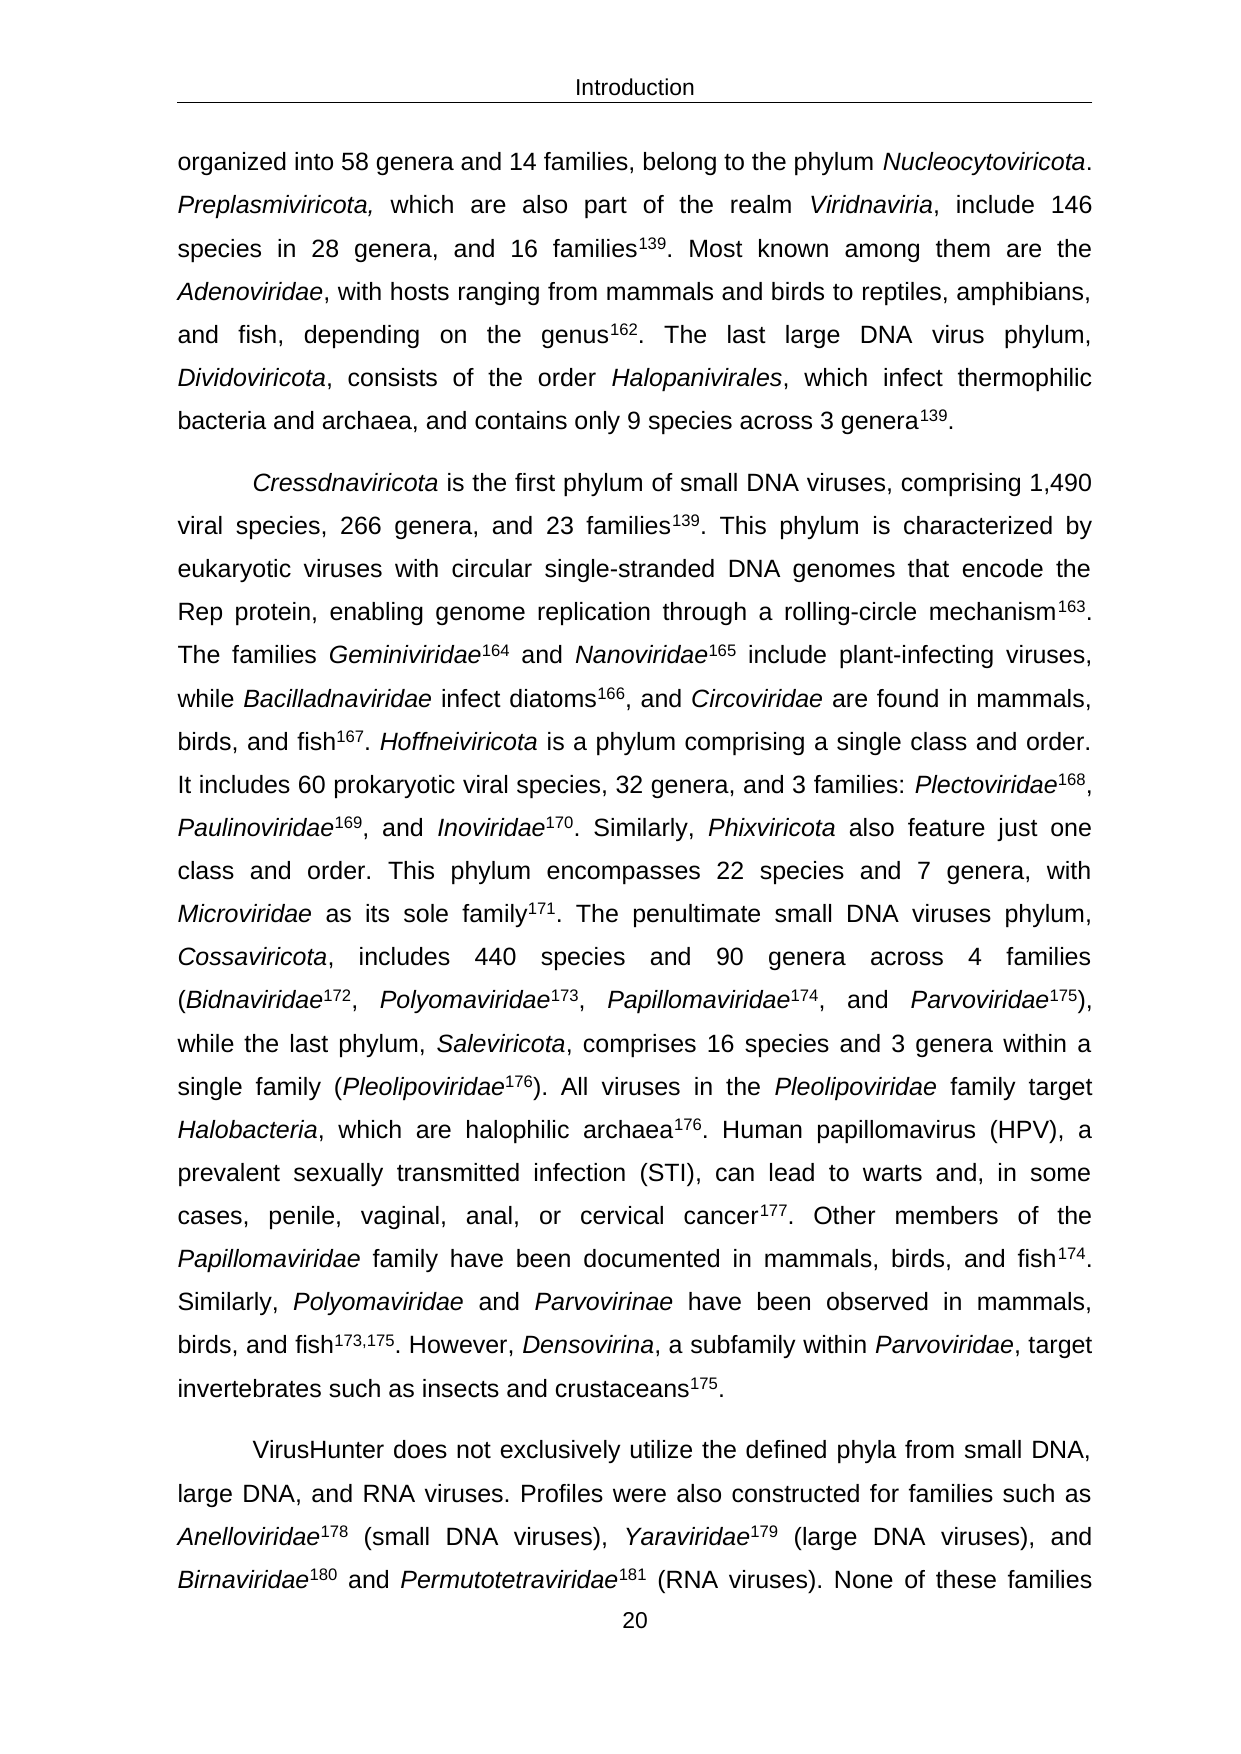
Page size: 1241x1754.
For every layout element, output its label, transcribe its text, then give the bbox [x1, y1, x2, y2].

text VirusHunter does not exclusively utilize the defined phyla from small DNA, large DNA, and RNA viruses. Profiles were also constructed for families such as Anelloviridae178 (small DNA viruses), Yaraviridae179 (large DNA viruses), and Birnaviridae180 and Permutotetraviridae181 (RNA viruses). None of these families [177, 1436, 1092, 1594]
text Cressdnaviricota is the first phylum of small DNA viruses, comprising 1,490 viral species, 266 genera, and 23 families139. This phylum is characterized by eukaryotic viruses with circular single-stranded DNA genomes that encode the Rep protein, enabling genome replication through a rolling-circle mechanism163. The families Geminiviridae164 and Nanoviridae165 include plant-infecting viruses, while Bacilladnaviridae infect diatoms166, and Circoviridae are found in mammals, birds, and fish167. Hoffneiviricota is a phylum comprising a single class and order. It includes 60 prokaryotic viral species, 32 genera, and 3 families: Plectoviridae168, Paulinoviridae169, and Inoviridae170. Similarly, Phixviricota also feature just one class and order. This phylum encompasses 22 species and 7 genera, with Microviridae as its sole family171. The penultimate small DNA viruses phylum, Cossaviricota, includes 440 species and 90 genera across 4 families (Bidnaviridae172, Polyomaviridae173, Papillomaviridae174, and Parvoviridae175), while the last phylum, Saleviricota, comprises 16 species and 3 genera within a single family (Pleolipoviridae176). All viruses in the Pleolipoviridae family target Halobacteria, which are halophilic archaea176. Human papillomavirus (HPV), a prevalent sexually transmitted infection (STI), can lead to warts and, in some cases, penile, vaginal, anal, or cervical cancer177. Other members of the Papillomaviridae family have been documented in mammals, birds, and fish174. Similarly, Polyomaviridae and Parvovirinae have been observed in mammals, birds, and fish173,175. However, Densovirina, a subfamily within Parvoviridae, target invertebrates such as insects and crustaceans175. [177, 468, 1092, 1402]
text organized into 58 genera and 14 families, belong to the phylum Nucleocytoviricota. Preplasmiviricota, which are also part of the realm Viridnaviria, include 146 species in 28 genera, and 16 families139. Most known among them are the Adenoviridae, with hosts ranging from mammals and birds to reptiles, amphibians, and fish, depending on the genus162. The last large DNA virus phylum, Dividoviricota, consists of the order Halopanivirales, which infect thermophilic bacteria and archaea, and contains only 9 species across 3 genera139. [177, 147, 1092, 435]
